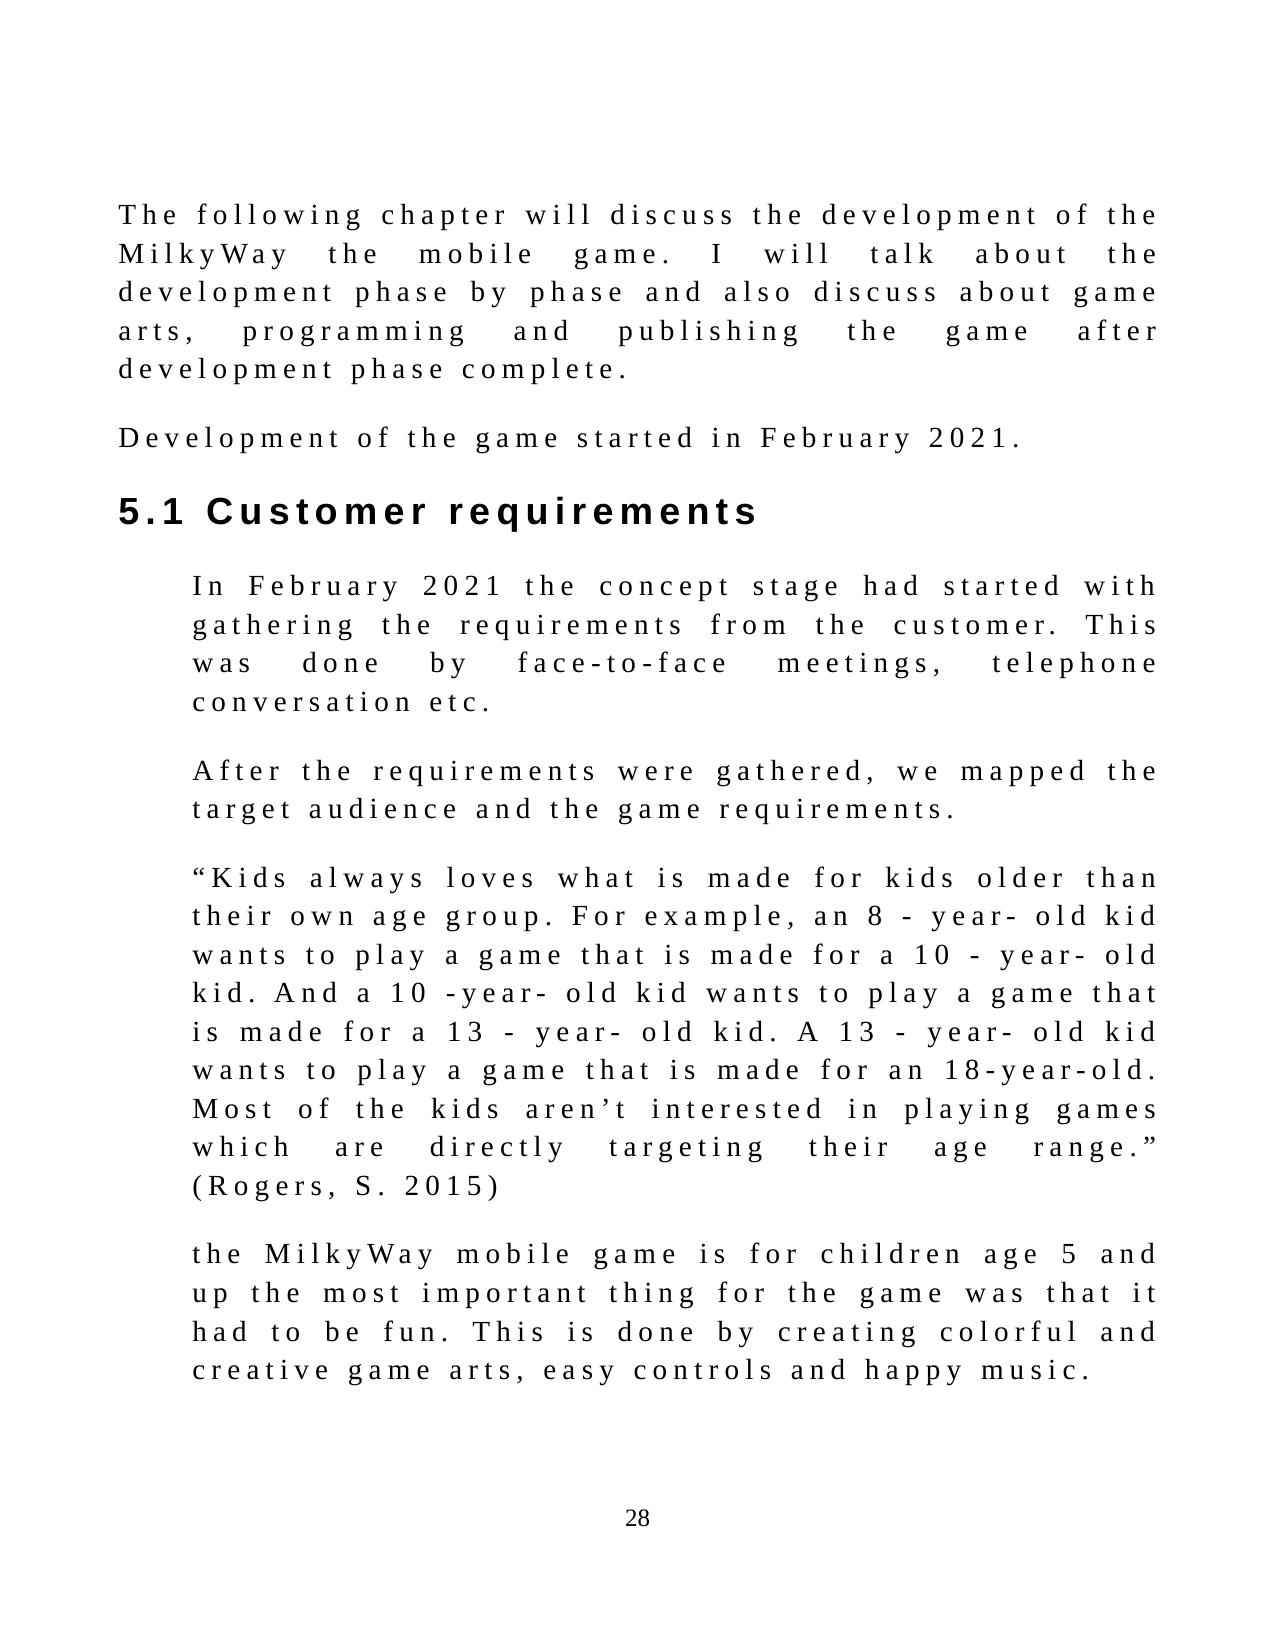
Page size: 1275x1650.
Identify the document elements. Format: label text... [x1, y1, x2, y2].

subtitle 5.1 Customer requirements [118, 489, 1157, 532]
text In February 2021 the concept stage had started with gathering the requirements from the customer. This was done by face-to-face meetings, telephone conversation etc. [192, 568, 1157, 718]
text the MilkyWay mobile game is for children age 5 and up the most important thing for the game was that it had to be fun. This is done by creating colorful and creative game arts, easy controls and happy music. [192, 1237, 1157, 1386]
text “Kids always loves what is made for kids older than their own age group. For example, an 8 - year- old kid wants to play a game that is made for a 10 - year- old kid. And a 10 -year- old kid wants to play a game that is made for a 13 - year- old kid. A 13 - year- old kid wants to play a game that is made for an 18-year-old. Most of the kids aren’t interested in playing games which are directly targeting their age range.” (Rogers, S. 2015) [192, 860, 1157, 1202]
text The following chapter will discuss the development of the MilkyWay the mobile game. I will talk about the development phase by phase and also discuss about game arts, programming and publishing the game after development phase complete. [118, 197, 1157, 385]
text Development of the game started in February 2021. [118, 420, 1157, 454]
text After the requirements were gathered, we mapped the target audience and the game requirements. [192, 753, 1157, 825]
